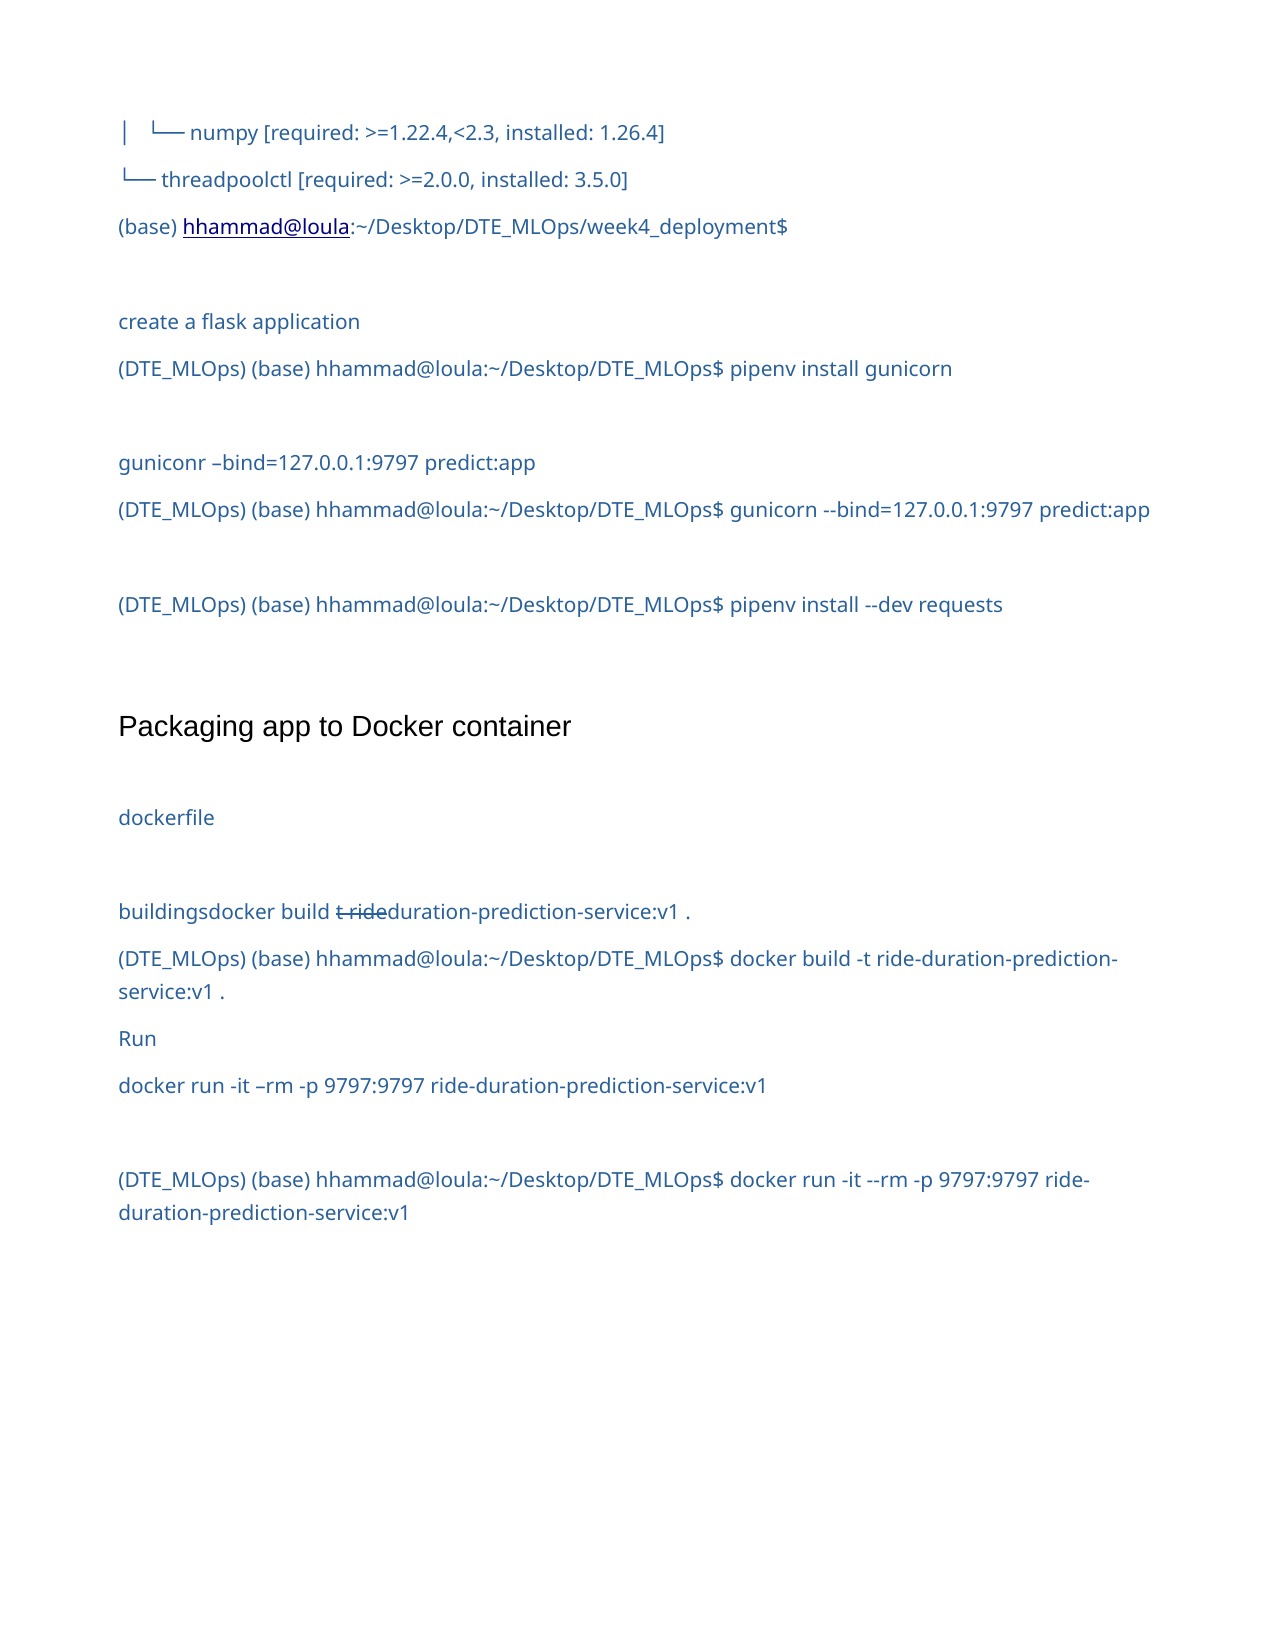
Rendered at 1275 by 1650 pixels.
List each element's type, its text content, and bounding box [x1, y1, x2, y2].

text docker run -it –rm -p 9797:9797 ride-duration-prediction-service:v1 [118, 1071, 1157, 1099]
text (base) hhammad@loula:~/Desktop/DTE_MLOps/week4_deployment$ [118, 212, 1157, 241]
text └── threadpoolctl [required: >=2.0.0, installed: 3.5.0] [118, 165, 1157, 194]
text Run [118, 1024, 1157, 1052]
text (DTE_MLOps) (base) hhammad@loula:~/Desktop/DTE_MLOps$ docker build -t ride-duration-prediction-service:v1 . [118, 944, 1157, 1005]
text dockerfile [118, 803, 1157, 831]
text (DTE_MLOps) (base) hhammad@loula:~/Desktop/DTE_MLOps$ gunicorn --bind=127.0.0.1:9797 predict:app [118, 496, 1157, 524]
text buildingsdocker build t rideduration-prediction-service:v1 . [118, 897, 1157, 925]
subtitle Packaging app to Docker container [118, 709, 1157, 743]
text │ └── numpy [required: >=1.22.4,<2.3, installed: 1.26.4] [118, 118, 1157, 147]
text guniconr –bind=127.0.0.1:9797 predict:app [118, 448, 1157, 477]
text (DTE_MLOps) (base) hhammad@loula:~/Desktop/DTE_MLOps$ pipenv install gunicorn [118, 354, 1157, 382]
text (DTE_MLOps) (base) hhammad@loula:~/Desktop/DTE_MLOps$ pipenv install --dev requests [118, 590, 1157, 618]
text create a flask application [118, 307, 1157, 335]
text (DTE_MLOps) (base) hhammad@loula:~/Desktop/DTE_MLOps$ docker run -it --rm -p 9797:9797 ride-duration-prediction-service:v1 [118, 1166, 1157, 1227]
